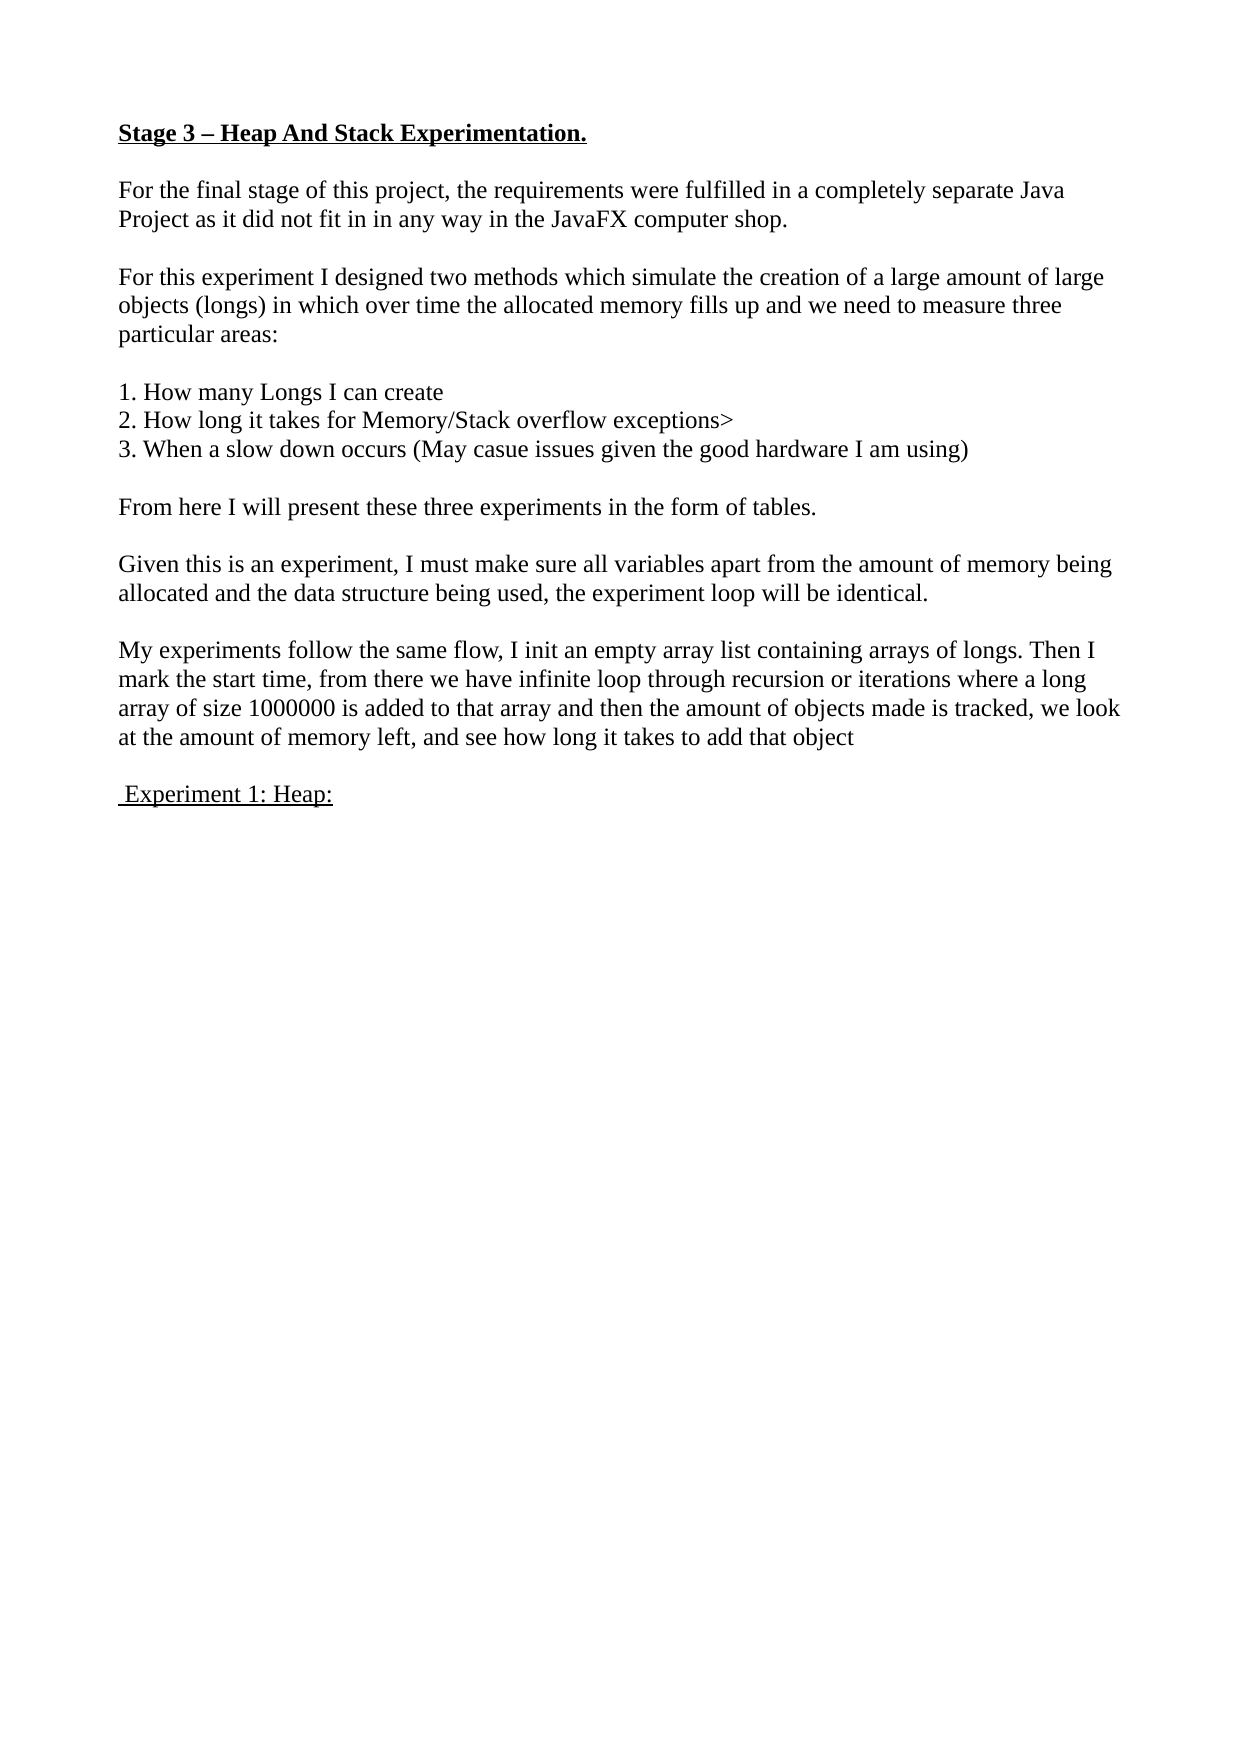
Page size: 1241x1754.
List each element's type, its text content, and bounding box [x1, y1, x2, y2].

text For this experiment I designed two methods which simulate the creation of a large amount of large objects (longs) in which over time the allocated memory fills up and we need to measure three particular areas: [118, 262, 1122, 348]
text 3. When a slow down occurs (May casue issues given the good hardware I am using) [118, 434, 1122, 463]
text My experiments follow the same flow, I init an empty array list containing arrays of longs. Then I mark the start time, from there we have infinite loop through recursion or iterations where a long array of size 1000000 is added to that array and then the amount of objects made is tracked, we look at the amount of memory left, and see how long it takes to add that object [118, 636, 1122, 751]
text Given this is an experiment, I must make sure all variables apart from the amount of memory being allocated and the data structure being used, the experiment loop will be identical. [118, 549, 1122, 607]
text Experiment 1: Heap: [118, 779, 1122, 808]
text For the final stage of this project, the requirements were fulfilled in a completely separate Java Project as it did not fit in in any way in the JavaFX computer shop. [118, 176, 1122, 233]
text 2. How long it takes for Memory/Stack overflow exceptions> [118, 406, 1122, 434]
text From here I will present these three experiments in the form of tables. [118, 492, 1122, 521]
text Stage 3 – Heap And Stack Experimentation. [118, 118, 1122, 147]
text 1. How many Longs I can create [118, 377, 1122, 406]
